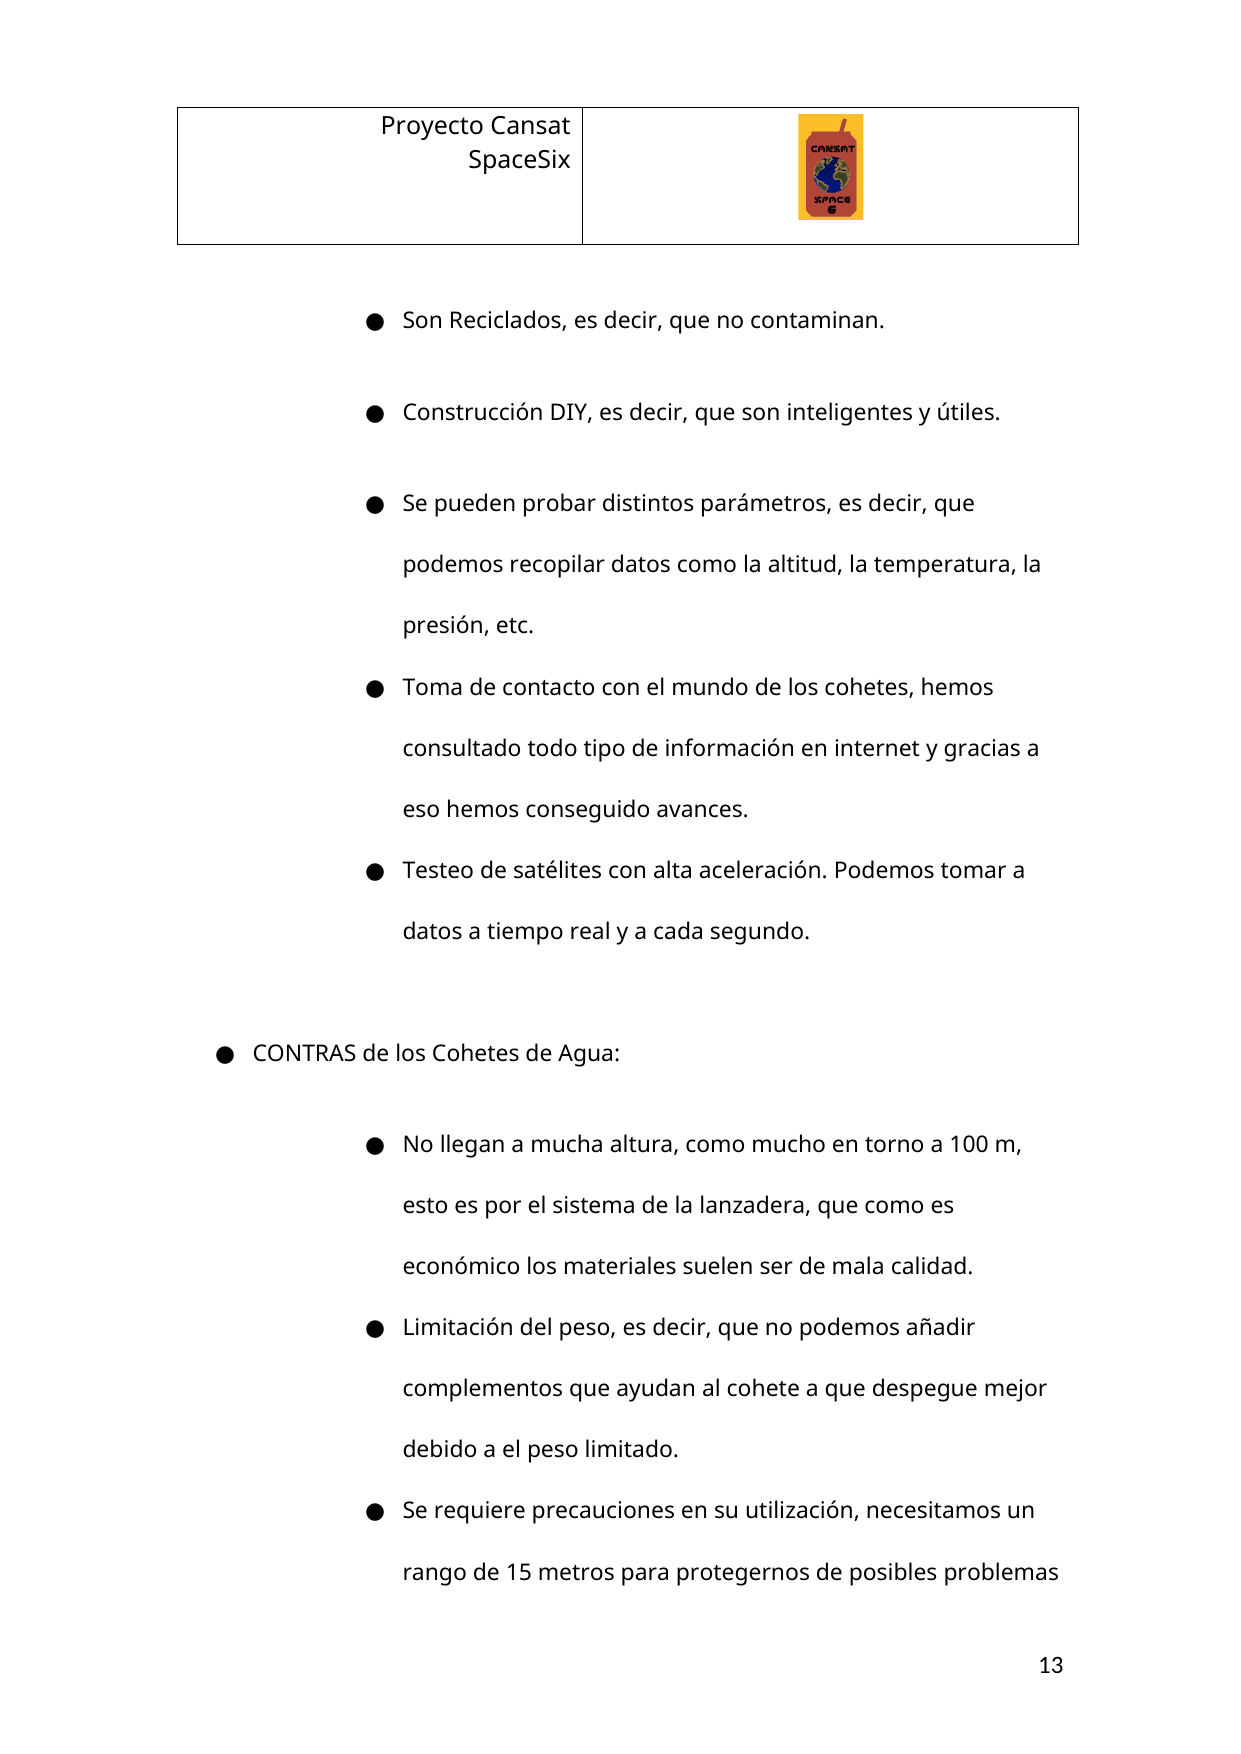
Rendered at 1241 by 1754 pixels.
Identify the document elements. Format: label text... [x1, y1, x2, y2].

list Testeo de satélites con alta aceleración. Podemos tomar a datos a tiempo real y a cada segundo. [365, 839, 1063, 946]
list Toma de contacto con el mundo de los cohetes, hemos consultado todo tipo de información en internet y gracias a eso hemos conseguido avances. [365, 656, 1063, 824]
list No llegan a mucha altura, como mucho en torno a 100 m, esto es por el sistema de la lanzadera, que como es económico los materiales suelen ser de mala calidad. [365, 1098, 1063, 1282]
list Se pueden probar distintos parámetros, es decir, que podemos recopilar datos como la altitud, la temperatura, la presión, etc. [365, 457, 1063, 641]
list Son Reciclados, es decir, que no contaminan. [365, 274, 1063, 342]
list Se requiere precauciones en su utilización, necesitamos un rango de 15 metros para protegernos de posibles problemas [365, 1480, 1063, 1587]
list Construcción DIY, es decir, que son inteligentes y útiles. [365, 365, 1063, 433]
picture [798, 114, 864, 220]
list Limitación del peso, es decir, que no podemos añadir complementos que ayudan al cohete a que despegue mejor debido a el peso limitado. [365, 1297, 1063, 1465]
list CONTRAS de los Cohetes de Agua: [215, 1022, 1063, 1074]
